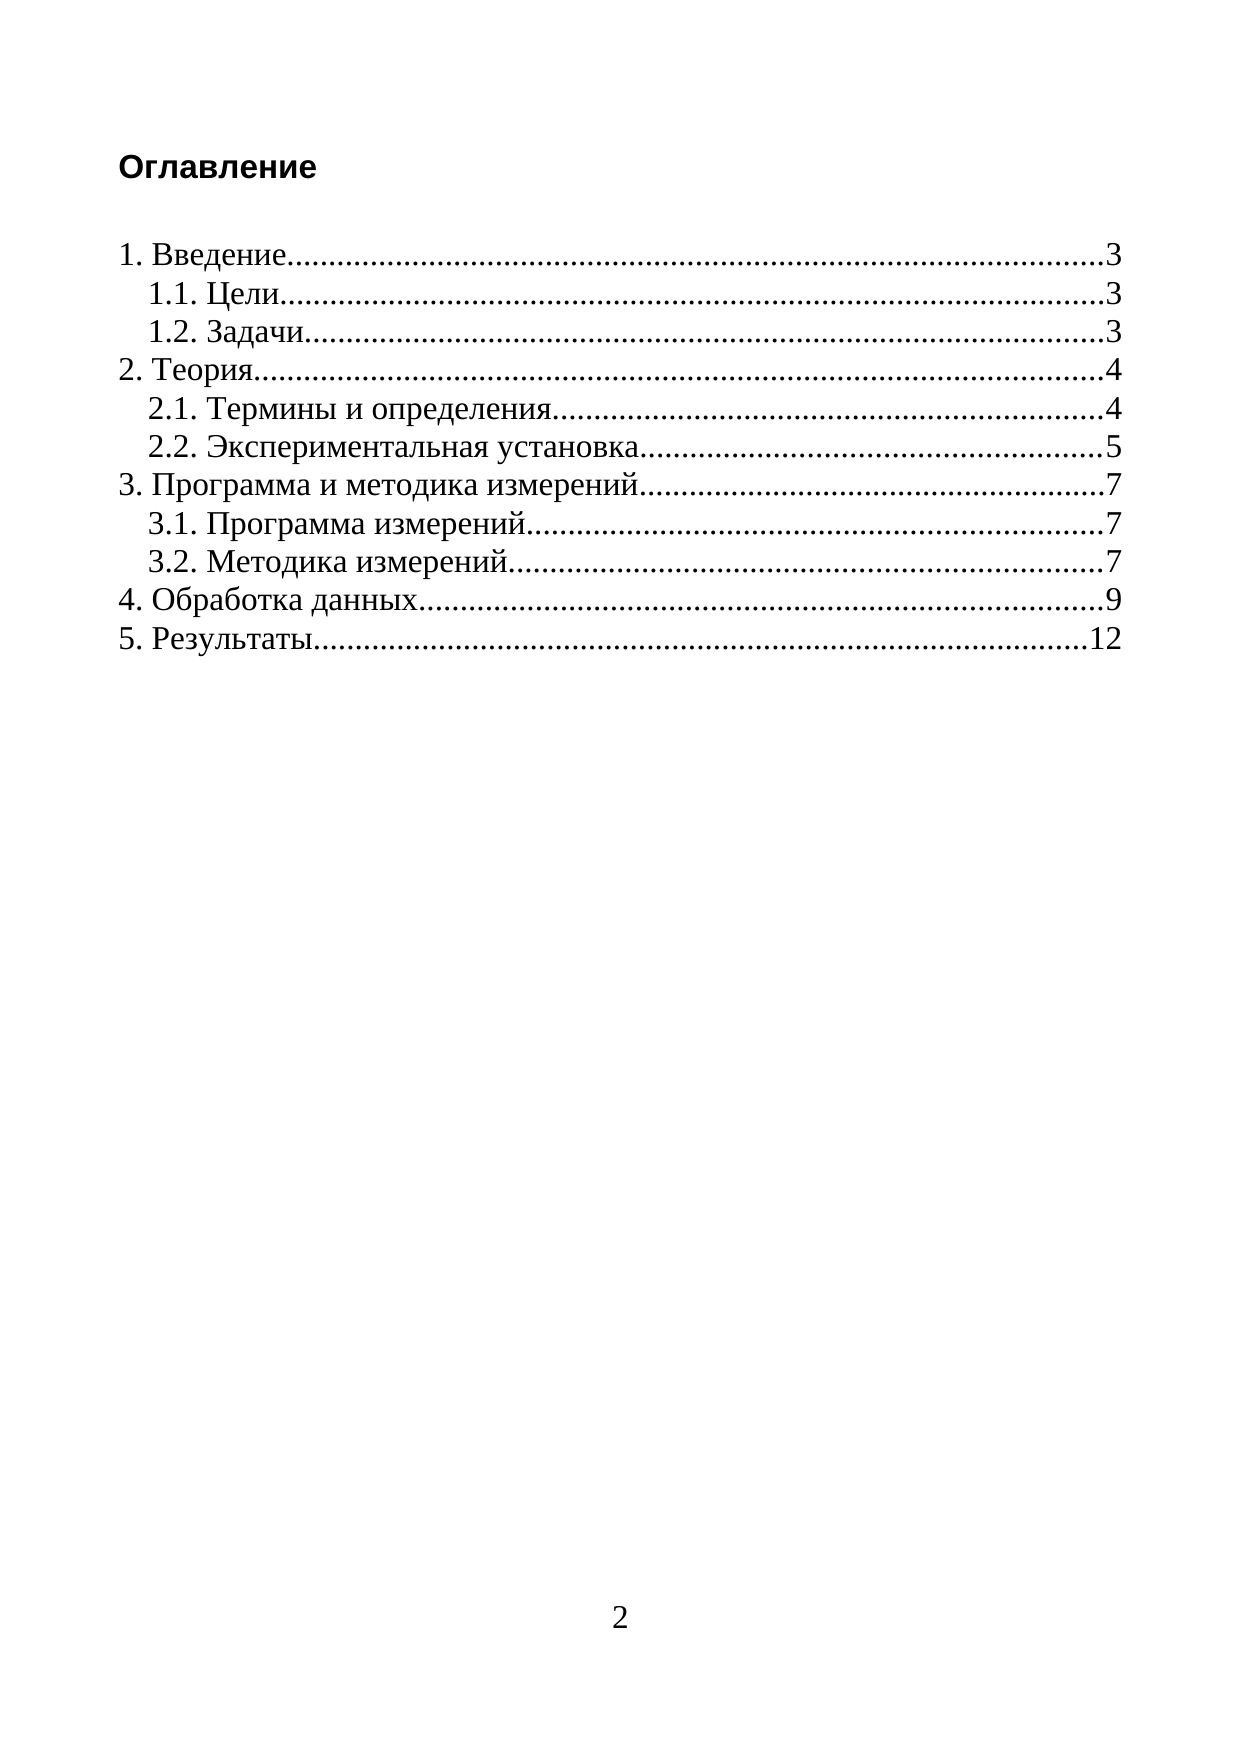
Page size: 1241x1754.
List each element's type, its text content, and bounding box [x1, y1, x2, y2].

text 1.1. Цели 3 [148, 273, 1122, 311]
text 5. Результаты 12 [118, 618, 1122, 656]
text 1. Введение 3 [118, 235, 1122, 273]
text 2. Теория 4 [118, 350, 1122, 388]
text 1.2. Задачи 3 [148, 311, 1122, 350]
text 3.2. Методика измерений 7 [148, 541, 1122, 580]
text 2.2. Экспериментальная установка 5 [148, 426, 1122, 465]
text 3.1. Программа измерений 7 [148, 503, 1122, 541]
text 3. Программа и методика измерений 7 [118, 465, 1122, 503]
subtitle Оглавление [118, 148, 1122, 186]
text 2.1. Термины и определения 4 [148, 388, 1122, 426]
text 4. Обработка данных 9 [118, 580, 1122, 618]
